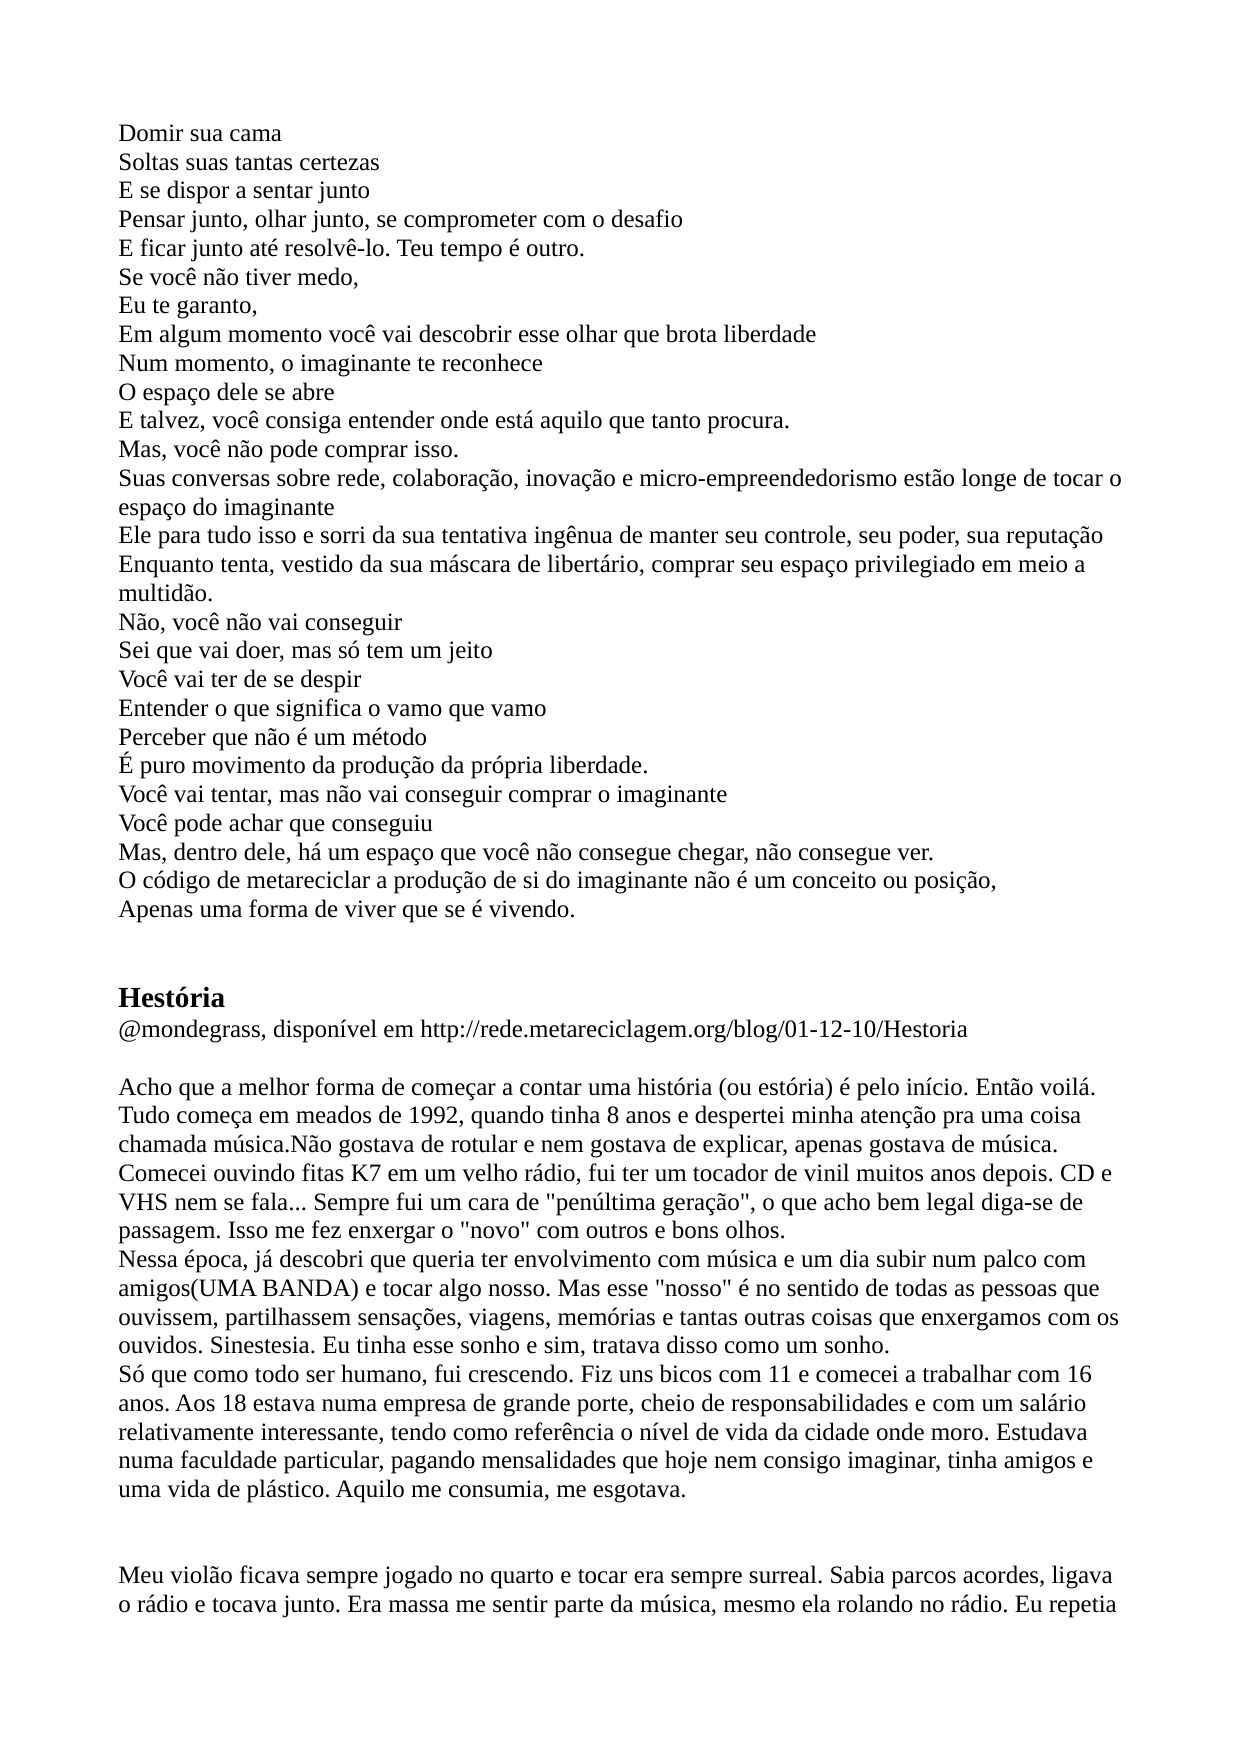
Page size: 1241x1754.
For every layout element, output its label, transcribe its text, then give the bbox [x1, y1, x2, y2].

text @mondegrass, disponível em http://rede.metareciclagem.org/blog/01-12-10/Hestoria [118, 1014, 1122, 1043]
text Domir sua cama Soltas suas tantas certezas E se dispor a sentar junto Pensar junto, olhar junto, se comprometer com o desafio E ficar junto até resolvê-lo. Teu tempo é outro. Se você não tiver medo, Eu te garanto, Em algum momento você vai descobrir esse olhar que brota liberdade Num momento, o imaginante te reconhece O espaço dele se abre E talvez, você consiga entender onde está aquilo que tanto procura. Mas, você não pode comprar isso. Suas conversas sobre rede, colaboração, inovação e micro-empreendedorismo estão longe de tocar o espaço do imaginante Ele para tudo isso e sorri da sua tentativa ingênua de manter seu controle, seu poder, sua reputação Enquanto tenta, vestido da sua máscara de libertário, comprar seu espaço privilegiado em meio a multidão. Não, você não vai conseguir Sei que vai doer, mas só tem um jeito Você vai ter de se despir Entender o que significa o vamo que vamo Perceber que não é um método É puro movimento da produção da própria liberdade. Você vai tentar, mas não vai conseguir comprar o imaginante Você pode achar que conseguiu Mas, dentro dele, há um espaço que você não consegue chegar, não consegue ver. O código de metareciclar a produção de si do imaginante não é um conceito ou posição, Apenas uma forma de viver que se é vivendo. [118, 118, 1122, 923]
text Acho que a melhor forma de começar a contar uma história (ou estória) é pelo início. Então voilá. Tudo começa em meados de 1992, quando tinha 8 anos e despertei minha atenção pra uma coisa chamada música.Não gostava de rotular e nem gostava de explicar, apenas gostava de música. Comecei ouvindo fitas K7 em um velho rádio, fui ter um tocador de vinil muitos anos depois. CD e VHS nem se fala... Sempre fui um cara de "penúltima geração", o que acho bem legal diga-se de passagem. Isso me fez enxergar o "novo" com outros e bons olhos. Nessa época, já descobri que queria ter envolvimento com música e um dia subir num palco com amigos(UMA BANDA) e tocar algo nosso. Mas esse "nosso" é no sentido de todas as pessoas que ouvissem, partilhassem sensações, viagens, memórias e tantas outras coisas que enxergamos com os ouvidos. Sinestesia. Eu tinha esse sonho e sim, tratava disso como um sonho. Só que como todo ser humano, fui crescendo. Fiz uns bicos com 11 e comecei a trabalhar com 16 anos. Aos 18 estava numa empresa de grande porte, cheio de responsabilidades e com um salário relativamente interessante, tendo como referência o nível de vida da cidade onde moro. Estudava numa faculdade particular, pagando mensalidades que hoje nem consigo imaginar, tinha amigos e uma vida de plástico. Aquilo me consumia, me esgotava. Meu violão ficava sempre jogado no quarto e tocar era sempre surreal. Sabia parcos acordes, ligava o rádio e tocava junto. Era massa me sentir parte da música, mesmo ela rolando no rádio. Eu repetia [118, 1072, 1122, 1618]
text Hestória [118, 981, 1122, 1014]
